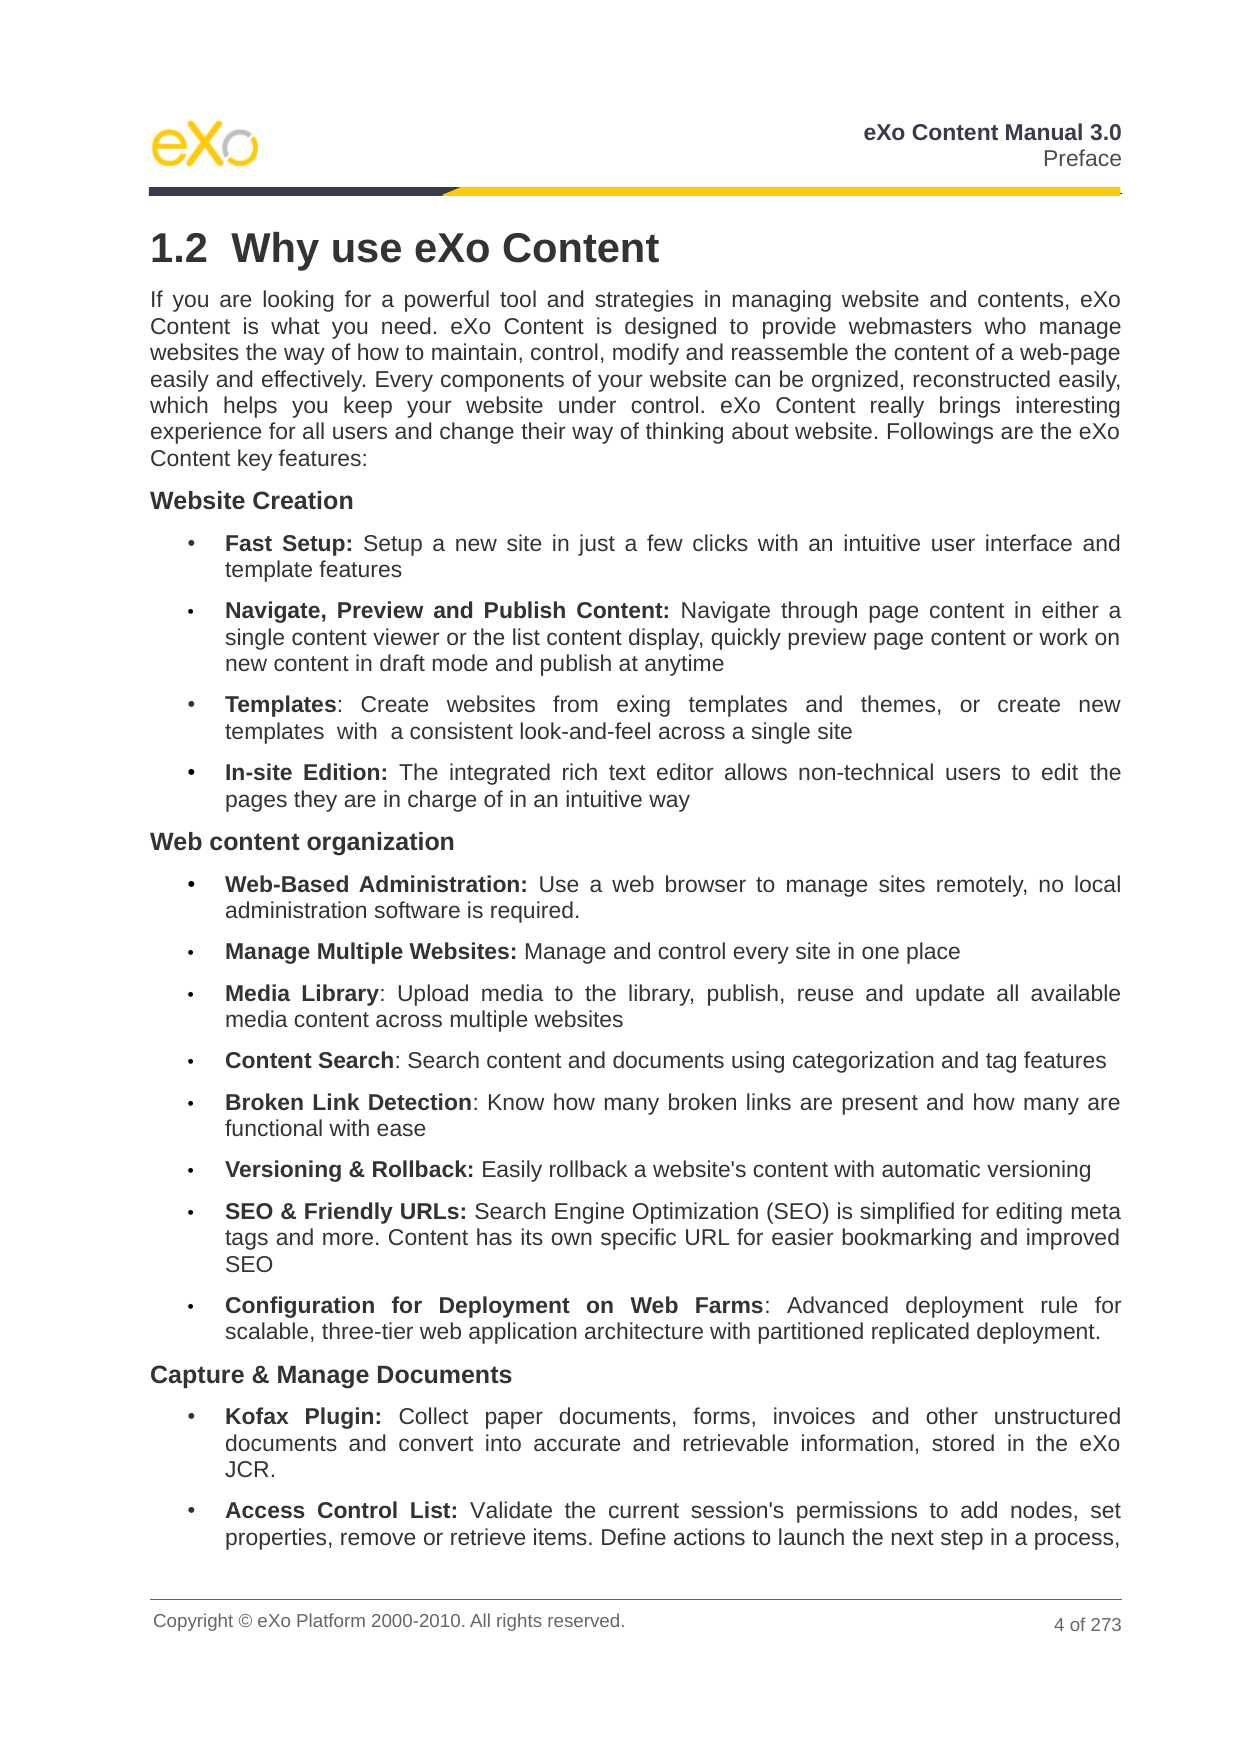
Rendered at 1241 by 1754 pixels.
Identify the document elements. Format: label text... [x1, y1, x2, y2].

list In-site Edition: The integrated rich text editor allows non-technical users to edit the pages they are in charge of in an intuitive way [187, 759, 1122, 812]
text Capture & Manage Documents [150, 1359, 1122, 1388]
list Web content organization [112, 827, 1122, 856]
list Manage Multiple Websites: Manage and control every site in one place [187, 938, 1122, 965]
list Access Control List: Validate the current session's permissions to add nodes, set properties, remove or retrieve items. Define actions to launch the next step in a process, [187, 1497, 1122, 1550]
list Media Library: Upload media to the library, publish, reuse and update all available media content across multiple websites [187, 980, 1122, 1032]
list Versioning & Rollback: Easily rollback a website's content with automatic versioning [187, 1156, 1122, 1183]
list Templates: Create websites from exing templates and themes, or create new templates with a consistent look-and-feel across a single site [187, 691, 1122, 744]
list Kofax Plugin: Collect paper documents, forms, invoices and other unstructured documents and convert into accurate and retrievable information, stored in the eXo JCR. [187, 1403, 1122, 1482]
list SEO & Friendly URLs: Search Engine Optimization (SEO) is simplified for editing meta tags and more. Content has its own specific URL for easier bookmarking and improved SEO [187, 1198, 1122, 1277]
picture [148, 187, 1121, 196]
list Web-Based Administration: Use a web browser to manage sites remotely, no local administration software is required. [187, 871, 1122, 923]
text Website Creation [150, 486, 1122, 515]
list Broken Link Detection: Know how many broken links are present and how many are functional with ease [187, 1089, 1122, 1141]
list Fast Setup: Setup a new site in just a few clicks with an intuitive user interface and template features [187, 530, 1122, 582]
list Configuration for Deployment on Web Farms: Advanced deployment rule for scalable, three-tier web application architecture with partitioned replicated deployment. [187, 1292, 1122, 1344]
text If you are looking for a powerful tool and strategies in managing website and contents, eXo Content is what you need. eXo Content is designed to provide webmasters who manage websites the way of how to maintain, control, modify and reassemble the content of a web-page easily and effectively. Every components of your website can be orgnized, reconstructed easily, which helps you keep your website under control. eXo Content really brings interesting experience for all users and change their way of thinking about website. Followings are the eXo Content key features: [150, 286, 1122, 471]
list Navigate, Preview and Publish Content: Navigate through page content in either a single content viewer or the list content display, quickly preview page content or work on new content in draft mode and publish at anytime [187, 597, 1122, 676]
subtitle Why use eXo Content [150, 223, 1122, 271]
list Content Search: Search content and documents using categorization and tag features [187, 1047, 1122, 1074]
picture [152, 120, 259, 167]
